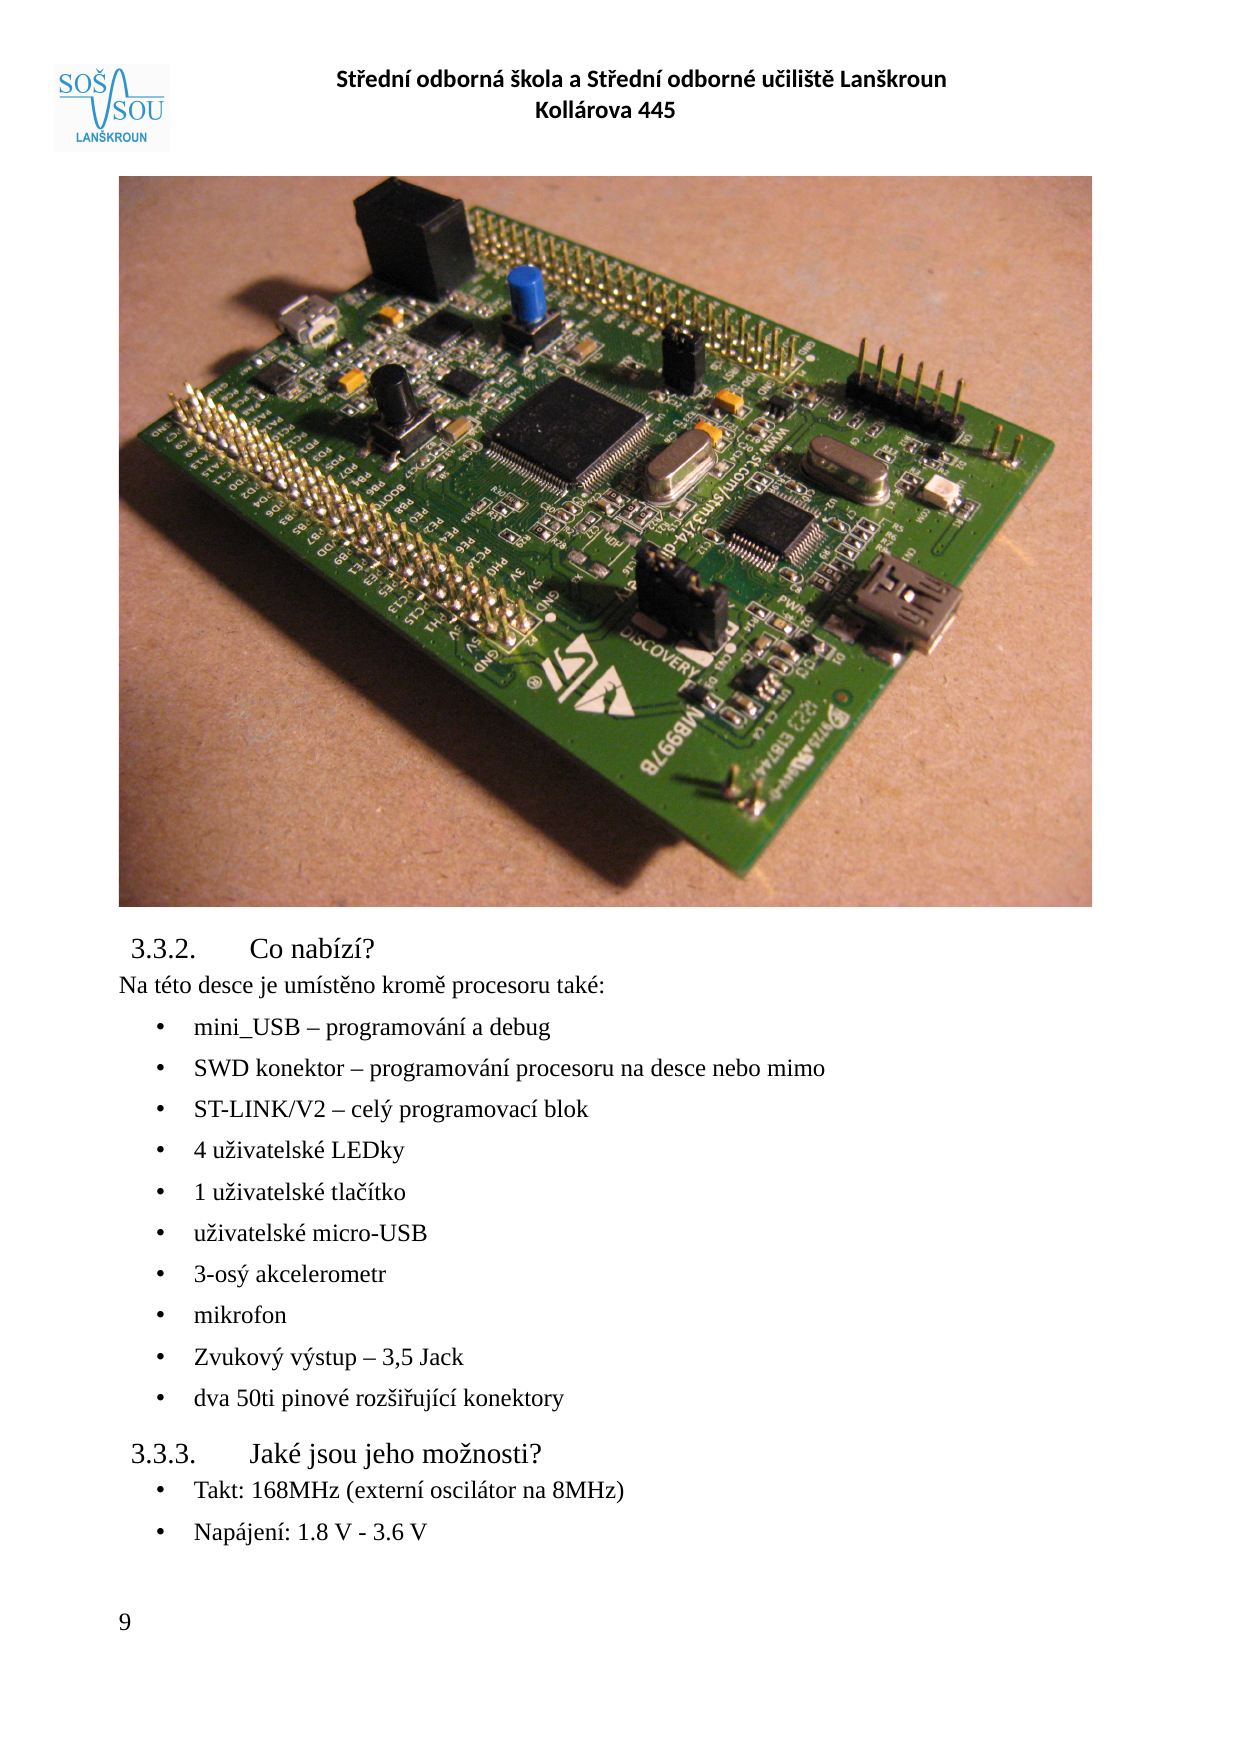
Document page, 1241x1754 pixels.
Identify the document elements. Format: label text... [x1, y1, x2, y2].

text Na této desce je umístěno kromě procesoru také: [119, 970, 1092, 999]
subtitle Jaké jsou jeho možnosti? [131, 1436, 1092, 1469]
list Takt: 168MHz (externí oscilátor na 8MHz) [156, 1475, 1092, 1504]
list mini_USB – programování a debug [156, 1012, 1092, 1040]
picture [53, 64, 170, 152]
list mikrofon [156, 1300, 1092, 1329]
list 1 uživatelské tlačítko [156, 1177, 1092, 1205]
list dva 50ti pinové rozšiřující konektory [156, 1383, 1092, 1412]
picture [118, 176, 1093, 907]
list ST-LINK/V2 – celý programovací blok [156, 1094, 1092, 1123]
list 4 uživatelské LEDky [156, 1135, 1092, 1164]
list uživatelské micro-USB [156, 1218, 1092, 1247]
list 3-osý akcelerometr [156, 1259, 1092, 1288]
list SWD konektor – programování procesoru na desce nebo mimo [156, 1053, 1092, 1082]
subtitle Co nabízí? [131, 931, 1092, 964]
list Zvukový výstup – 3,5 Jack [156, 1342, 1092, 1370]
list Napájení: 1.8 V - 3.6 V [156, 1517, 1092, 1545]
